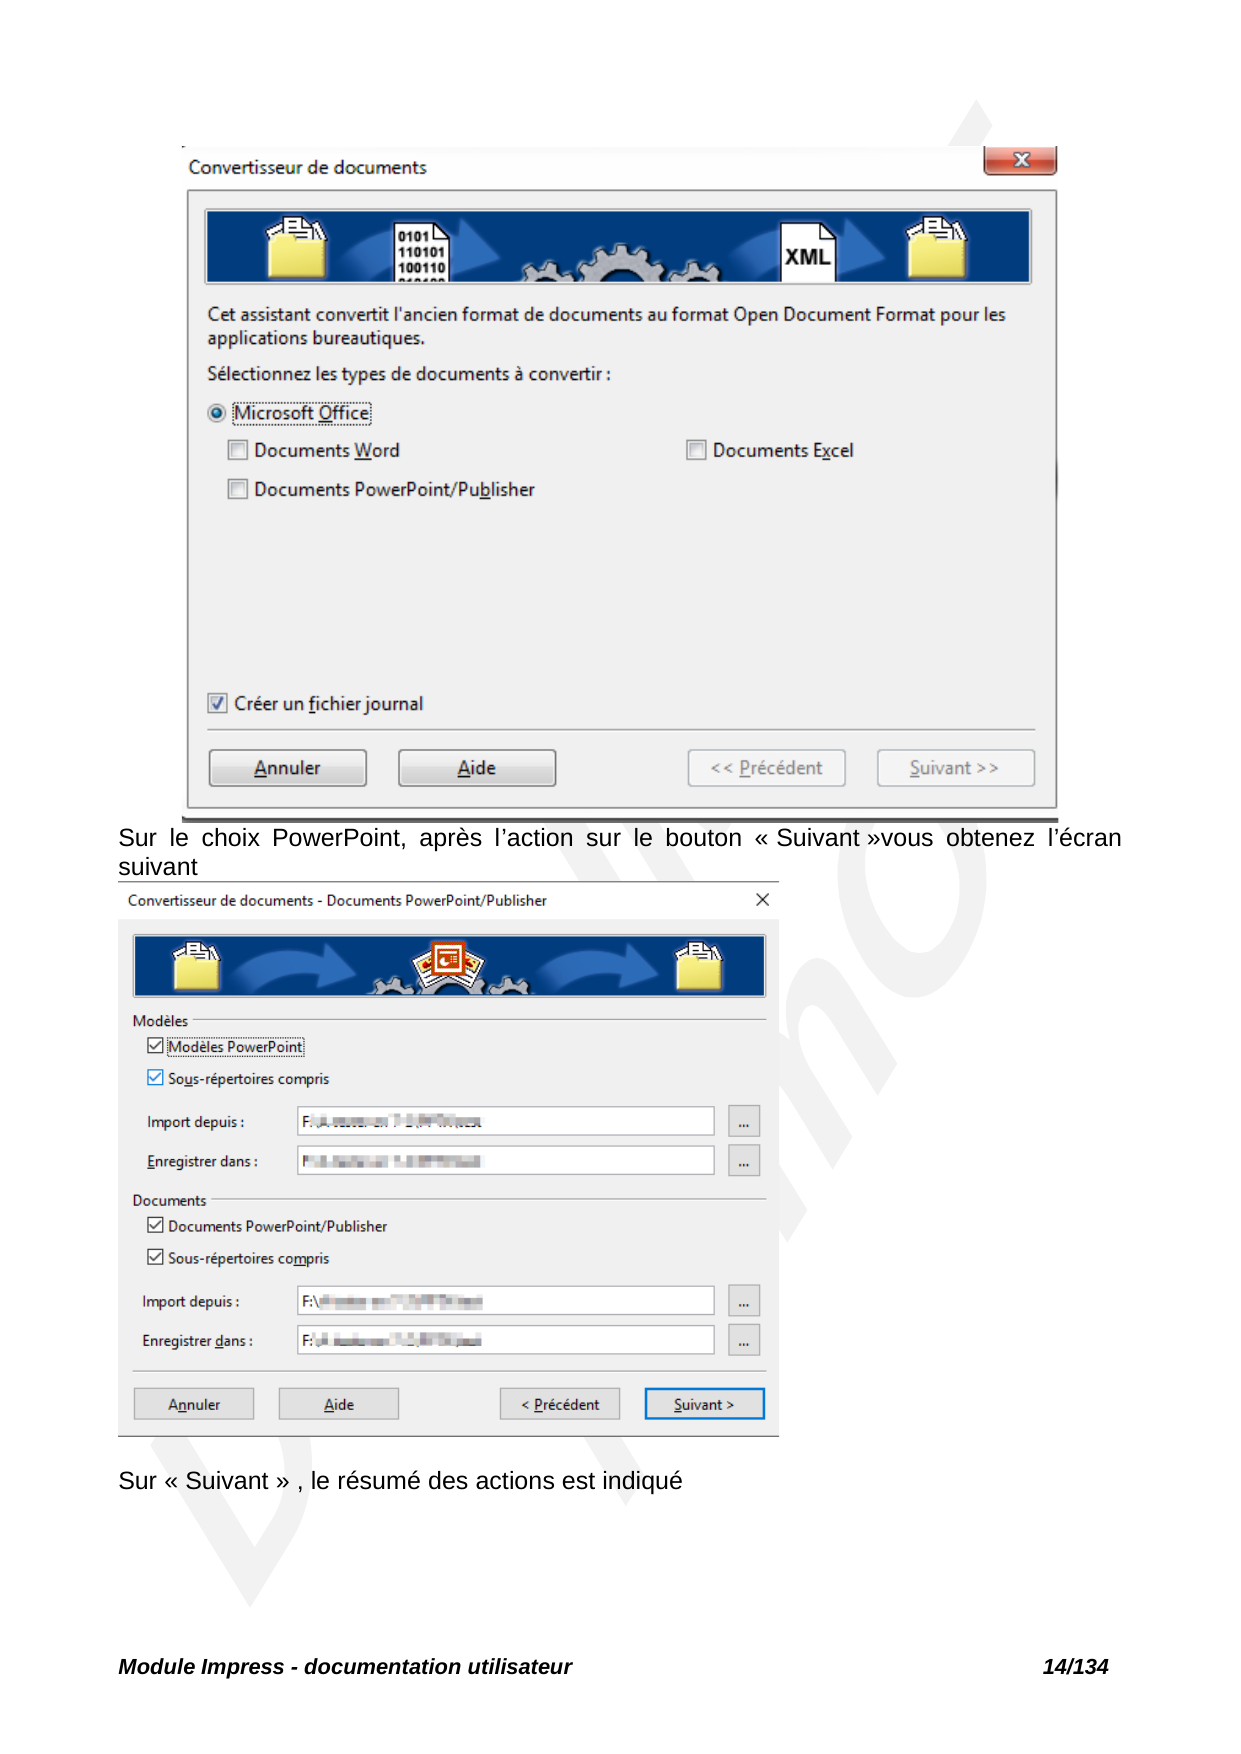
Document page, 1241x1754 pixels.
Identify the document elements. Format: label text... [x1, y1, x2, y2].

picture [181, 146, 1059, 823]
text Sur le choix PowerPoint, après l’action sur le bouton « Suivant »vous obtenez l’écran suivant [118, 118, 1122, 881]
text Sur « Suivant » , le résumé des actions est indiqué [118, 1466, 1122, 1495]
picture [118, 881, 780, 1437]
